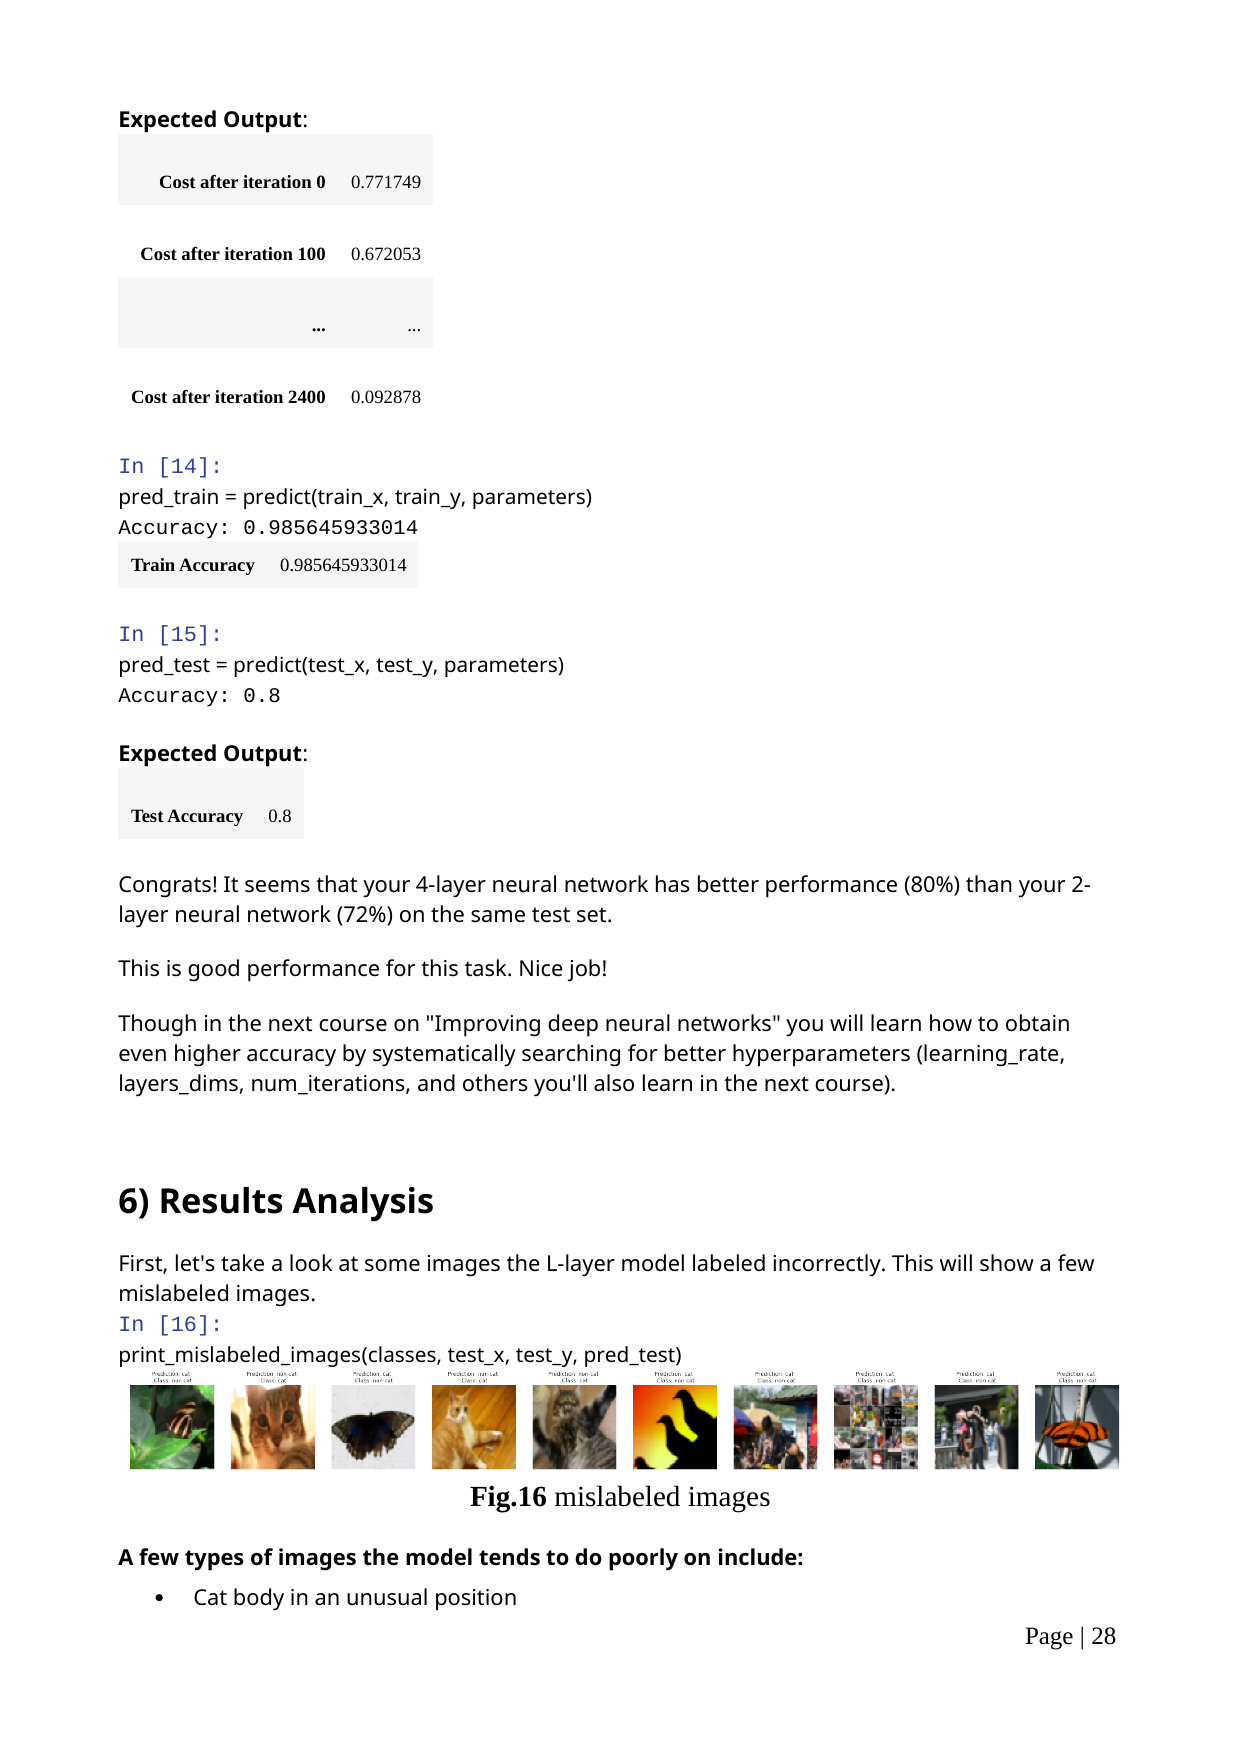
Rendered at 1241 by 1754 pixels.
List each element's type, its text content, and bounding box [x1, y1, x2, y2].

table_cell ... [338, 277, 433, 348]
table_header Train Accuracy [118, 541, 267, 588]
text Accuracy: 0.8 [118, 678, 1122, 709]
table_cell Cost after iteration 100 [118, 205, 338, 277]
table_cell 0.092878 [338, 348, 433, 420]
text Fig.16 mislabeled images [118, 1479, 1122, 1513]
text Congrats! It seems that your 4-layer neural network has better performance (80%) than your 2-layer neural network (72%) on the same test set. [118, 869, 1122, 928]
table_header 0.8 [256, 768, 304, 839]
table_header Test Accuracy [118, 768, 256, 839]
text Expected Output: [118, 104, 1122, 133]
list Cat body in an unusual position [156, 1582, 1122, 1612]
text print_mislabeled_images(classes, test_x, test_y, pred_test) [118, 1338, 1122, 1368]
text In [14]: [118, 450, 1122, 480]
text This is good performance for this task. Nice job! [118, 953, 1122, 983]
table_cell 0.672053 [338, 205, 433, 277]
text A few types of images the model tends to do poorly on include: [118, 1542, 1122, 1571]
table_header 0.771749 [338, 134, 433, 205]
text In [15]: [118, 618, 1122, 648]
text pred_test = predict(test_x, test_y, parameters) [118, 648, 1122, 678]
subtitle 6) Results Analysis [118, 1176, 1122, 1223]
text In [16]: [118, 1308, 1122, 1338]
table_cell Cost after iteration 2400 [118, 348, 338, 420]
table_cell ... [118, 277, 338, 348]
table_header Cost after iteration 0 [118, 134, 338, 205]
text First, let's take a look at some images the L-layer model labeled incorrectly. This will show a few mislabeled images. [118, 1248, 1122, 1308]
text Accuracy: 0.985645933014 [118, 511, 1122, 541]
table_header 0.985645933014 [267, 541, 419, 588]
text Expected Output: [118, 738, 1122, 767]
text Though in the next course on "Improving deep neural networks" you will learn how to obtain even higher accuracy by systematically searching for better hyperparameters (learning_rate, layers_dims, num_iterations, and others you'll also learn in the next course). [118, 1008, 1122, 1097]
text pred_train = predict(train_x, train_y, parameters) [118, 480, 1122, 511]
